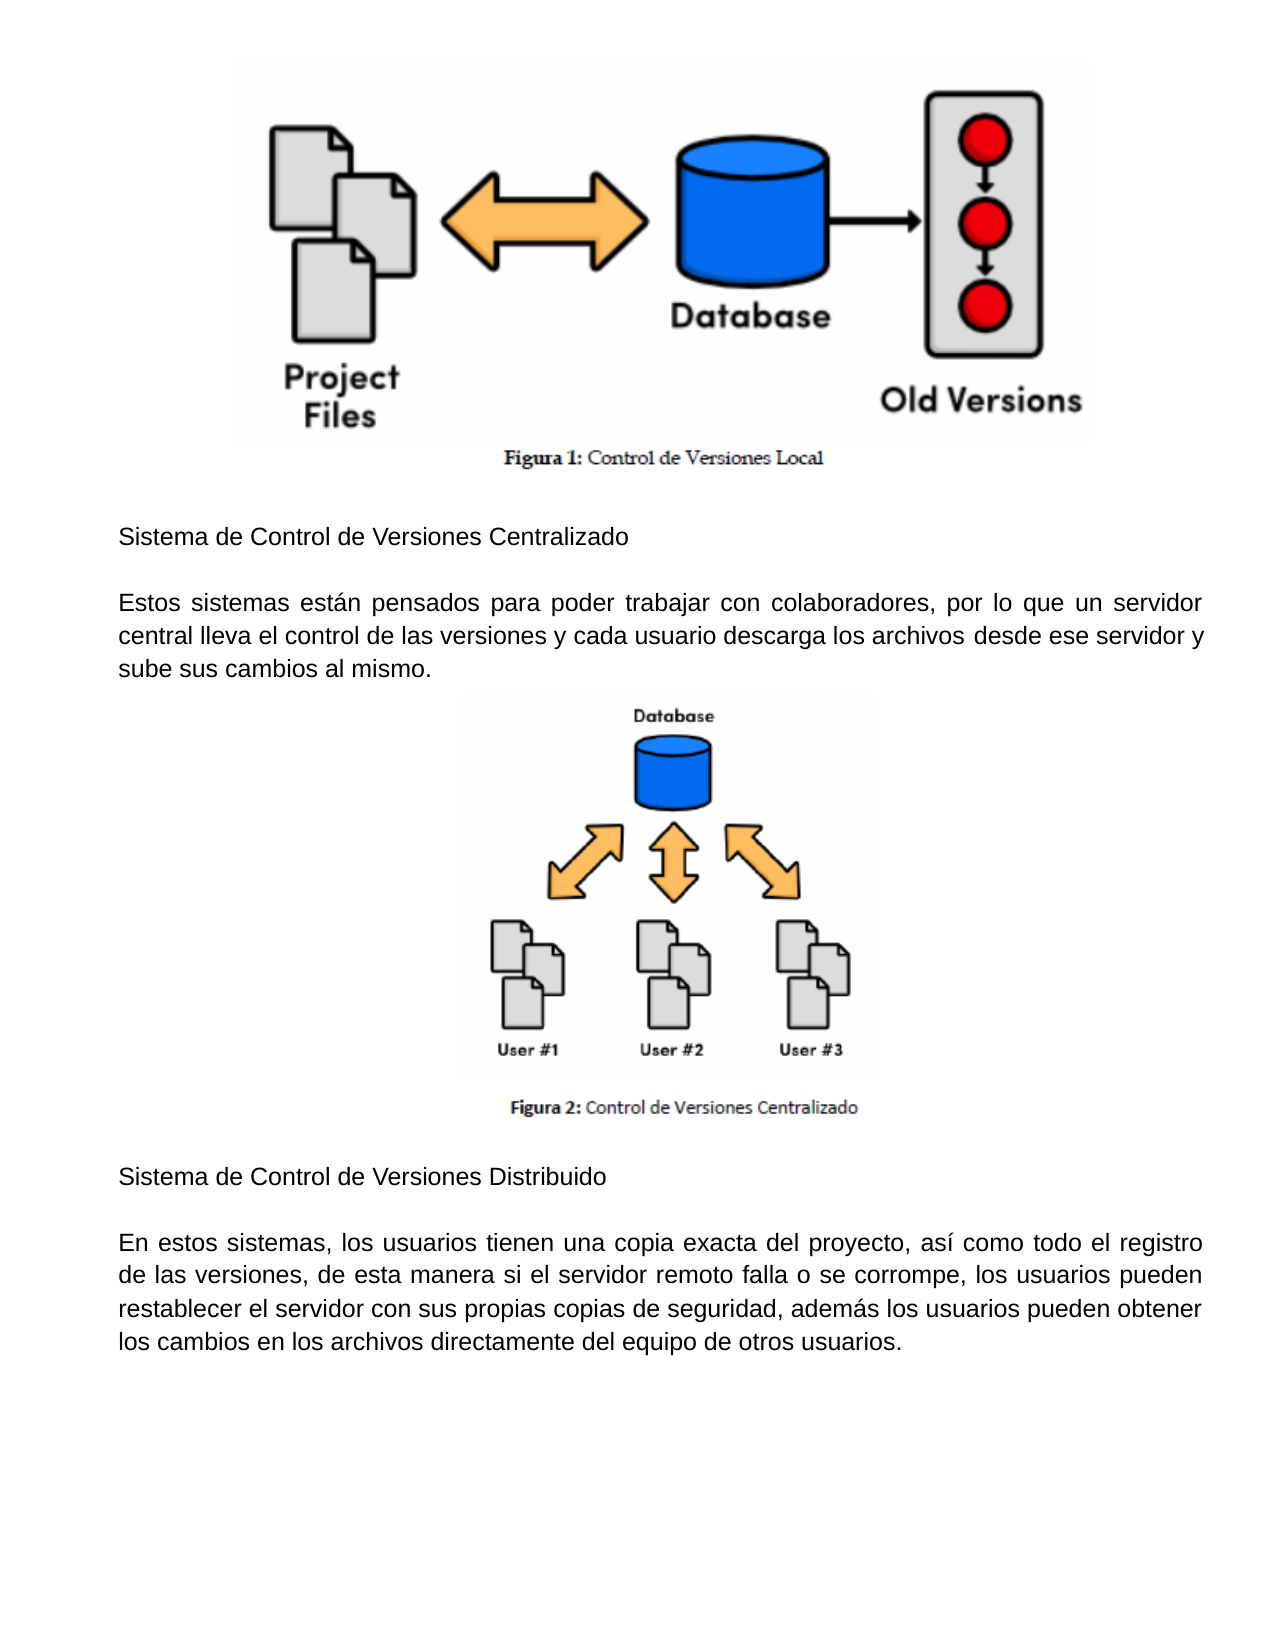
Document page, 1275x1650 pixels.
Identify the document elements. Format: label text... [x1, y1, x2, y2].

text Sistema de Control de Versiones Distribuido [118, 1161, 1205, 1190]
text Estos sistemas están pensados para poder trabajar con colaboradores, por lo que un servidor central lleva el control de las versiones y cada usuario descarga los archivos desde ese servidor y sube sus cambios al mismo. [118, 588, 1205, 682]
text Sistema de Control de Versiones Centralizado [118, 522, 1205, 550]
text En estos sistemas, los usuarios tienen una copia exacta del proyecto, así como todo el registro de las versiones, de esta manera si el servidor remoto falla o se corrompe, los usuarios pueden restablecer el servidor con sus propias copias de seguridad, además los usuarios pueden obtener los cambios en los archivos directamente del equipo de otros usuarios. [118, 1227, 1205, 1355]
